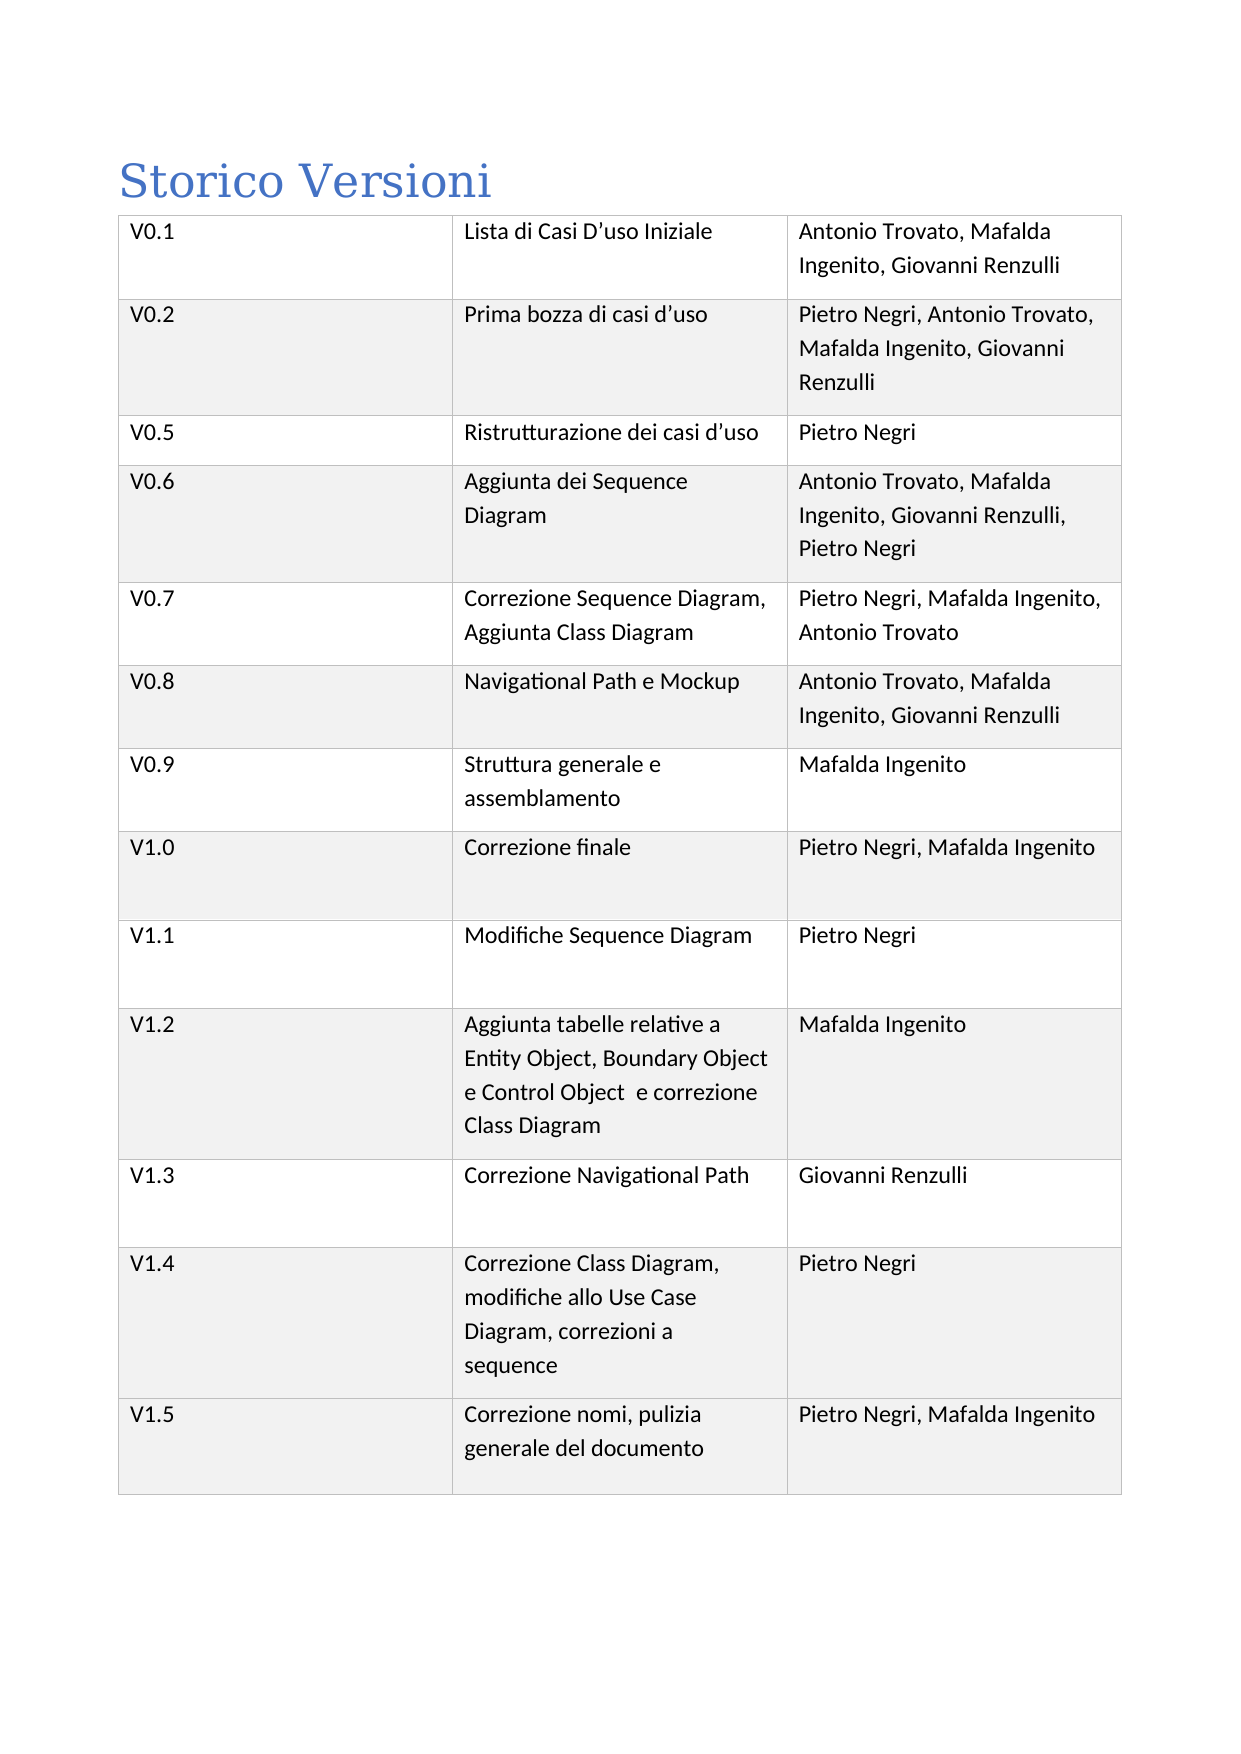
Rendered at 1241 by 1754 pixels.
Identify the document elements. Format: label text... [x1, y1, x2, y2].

table_cell Giovanni Renzulli [788, 1160, 1121, 1247]
table_cell V1.0 [119, 832, 452, 919]
table_cell Antonio Trovato, Mafalda Ingenito, Giovanni Renzulli [788, 666, 1121, 748]
table_cell Modifiche Sequence Diagram [453, 921, 787, 1008]
table_cell Pietro Negri [788, 1248, 1121, 1398]
table_cell Correzione Class Diagram, modifiche allo Use Case Diagram, correzioni a sequence [453, 1248, 787, 1398]
table_cell V0.6 [119, 466, 452, 582]
table_header V0.1 [119, 216, 452, 298]
table_cell Navigational Path e Mockup [453, 666, 787, 748]
table_cell Correzione finale [453, 832, 787, 919]
table_cell V0.9 [119, 749, 452, 831]
table_cell Antonio Trovato, Mafalda Ingenito, Giovanni Renzulli, Pietro Negri [788, 466, 1121, 582]
table_cell Correzione Navigational Path [453, 1160, 787, 1247]
table_cell V1.3 [119, 1160, 452, 1247]
table_cell Struttura generale e assemblamento [453, 749, 787, 831]
table_cell Correzione Sequence Diagram, Aggiunta Class Diagram [453, 583, 787, 665]
table_cell Pietro Negri, Mafalda Ingenito [788, 832, 1121, 919]
table_cell V0.2 [119, 300, 452, 415]
table_cell Pietro Negri [788, 416, 1121, 465]
table_cell Pietro Negri, Mafalda Ingenito, Antonio Trovato [788, 583, 1121, 665]
table_cell V1.5 [119, 1399, 452, 1494]
table_cell V0.5 [119, 416, 452, 465]
table_cell V0.7 [119, 583, 452, 665]
table_cell V0.8 [119, 666, 452, 748]
table_cell Prima bozza di casi d’uso [453, 300, 787, 415]
table_cell Ristrutturazione dei casi d’uso [453, 416, 787, 465]
table_cell V1.2 [119, 1009, 452, 1159]
table_cell Pietro Negri [788, 921, 1121, 1008]
table_cell Mafalda Ingenito [788, 749, 1121, 831]
table_cell Mafalda Ingenito [788, 1009, 1121, 1159]
table_cell Pietro Negri, Mafalda Ingenito [788, 1399, 1121, 1494]
table_cell Aggiunta tabelle relative a Entity Object, Boundary Object e Control Object e correzione Class Diagram [453, 1009, 787, 1159]
table_header Lista di Casi D’uso Iniziale [453, 216, 787, 298]
table_header Antonio Trovato, Mafalda Ingenito, Giovanni Renzulli [788, 216, 1121, 298]
table_cell Correzione nomi, pulizia generale del documento [453, 1399, 787, 1494]
subtitle Storico Versioni [118, 152, 1122, 207]
table_cell Pietro Negri, Antonio Trovato, Mafalda Ingenito, Giovanni Renzulli [788, 300, 1121, 415]
table_cell Aggiunta dei Sequence Diagram [453, 466, 787, 582]
table_cell V1.1 [119, 921, 452, 1008]
table_cell V1.4 [119, 1248, 452, 1398]
